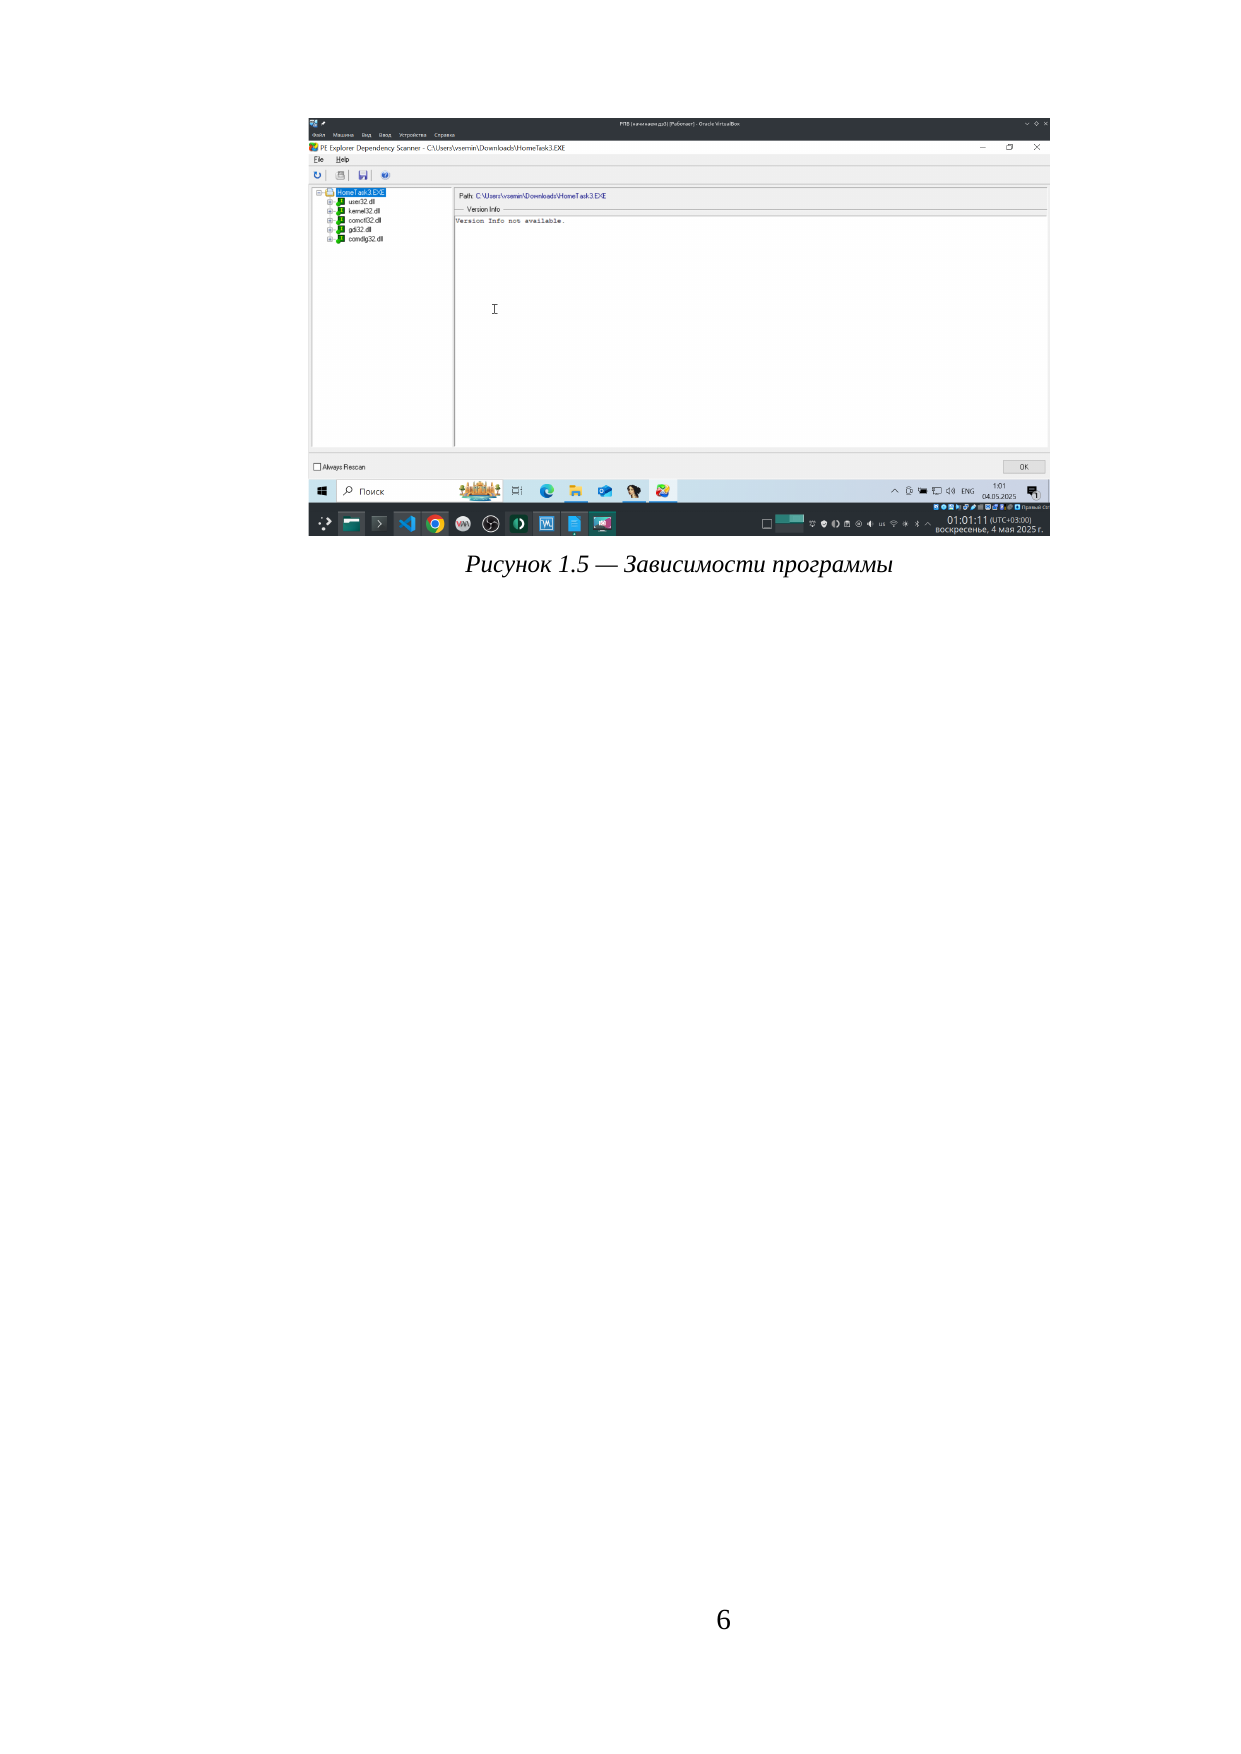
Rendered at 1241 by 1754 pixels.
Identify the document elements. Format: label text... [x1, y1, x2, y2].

picture [308, 118, 1050, 536]
text Рисунок 1.5 — Зависимости программы [177, 118, 1181, 578]
